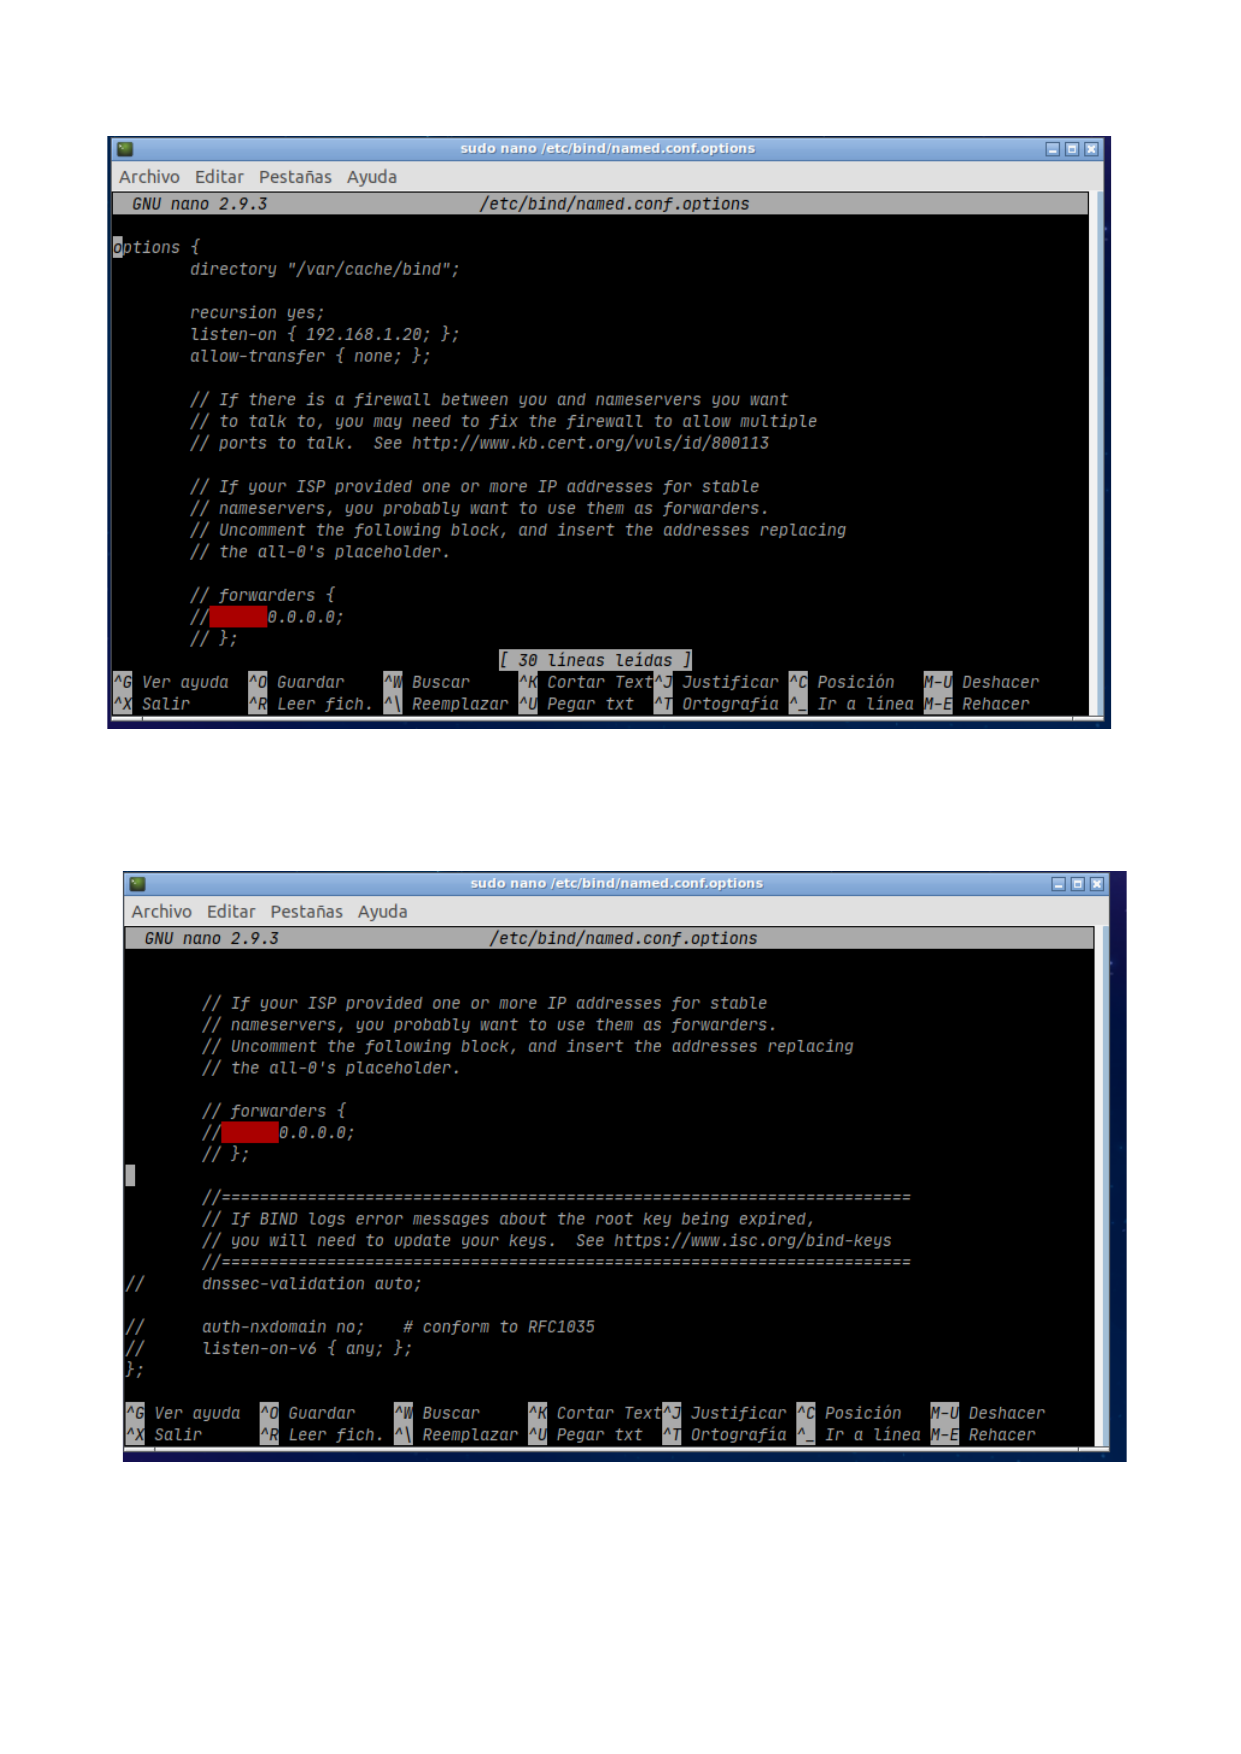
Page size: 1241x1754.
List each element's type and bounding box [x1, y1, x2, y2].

picture [107, 136, 1112, 729]
picture [122, 871, 1127, 1462]
